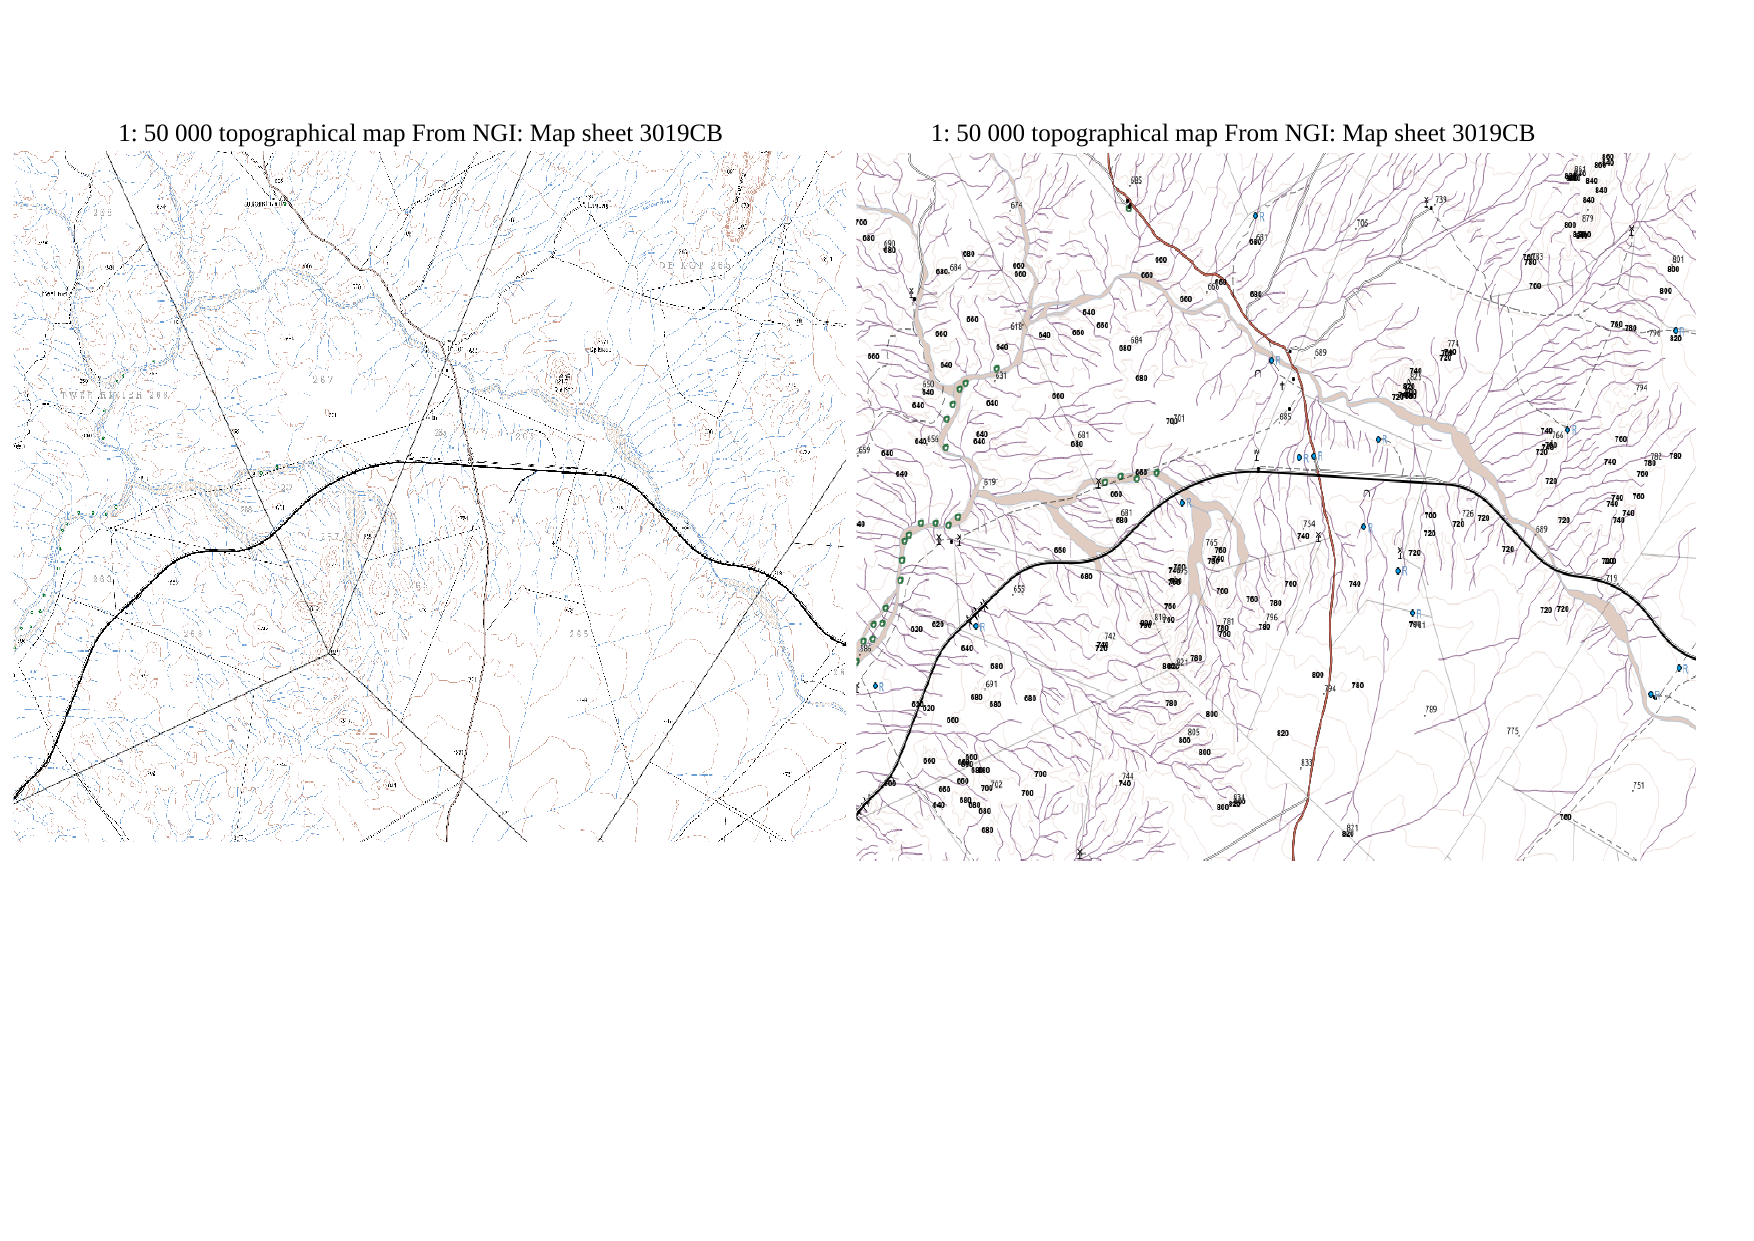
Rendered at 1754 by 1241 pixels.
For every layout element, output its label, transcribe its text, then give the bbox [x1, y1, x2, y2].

picture [856, 153, 1696, 861]
text 1: 50 000 topographical map From NGI: Map sheet 3019CB 1: 50 000 topographical map From NGI: Map sheet 3019CB [118, 118, 1636, 147]
picture [13, 151, 847, 844]
